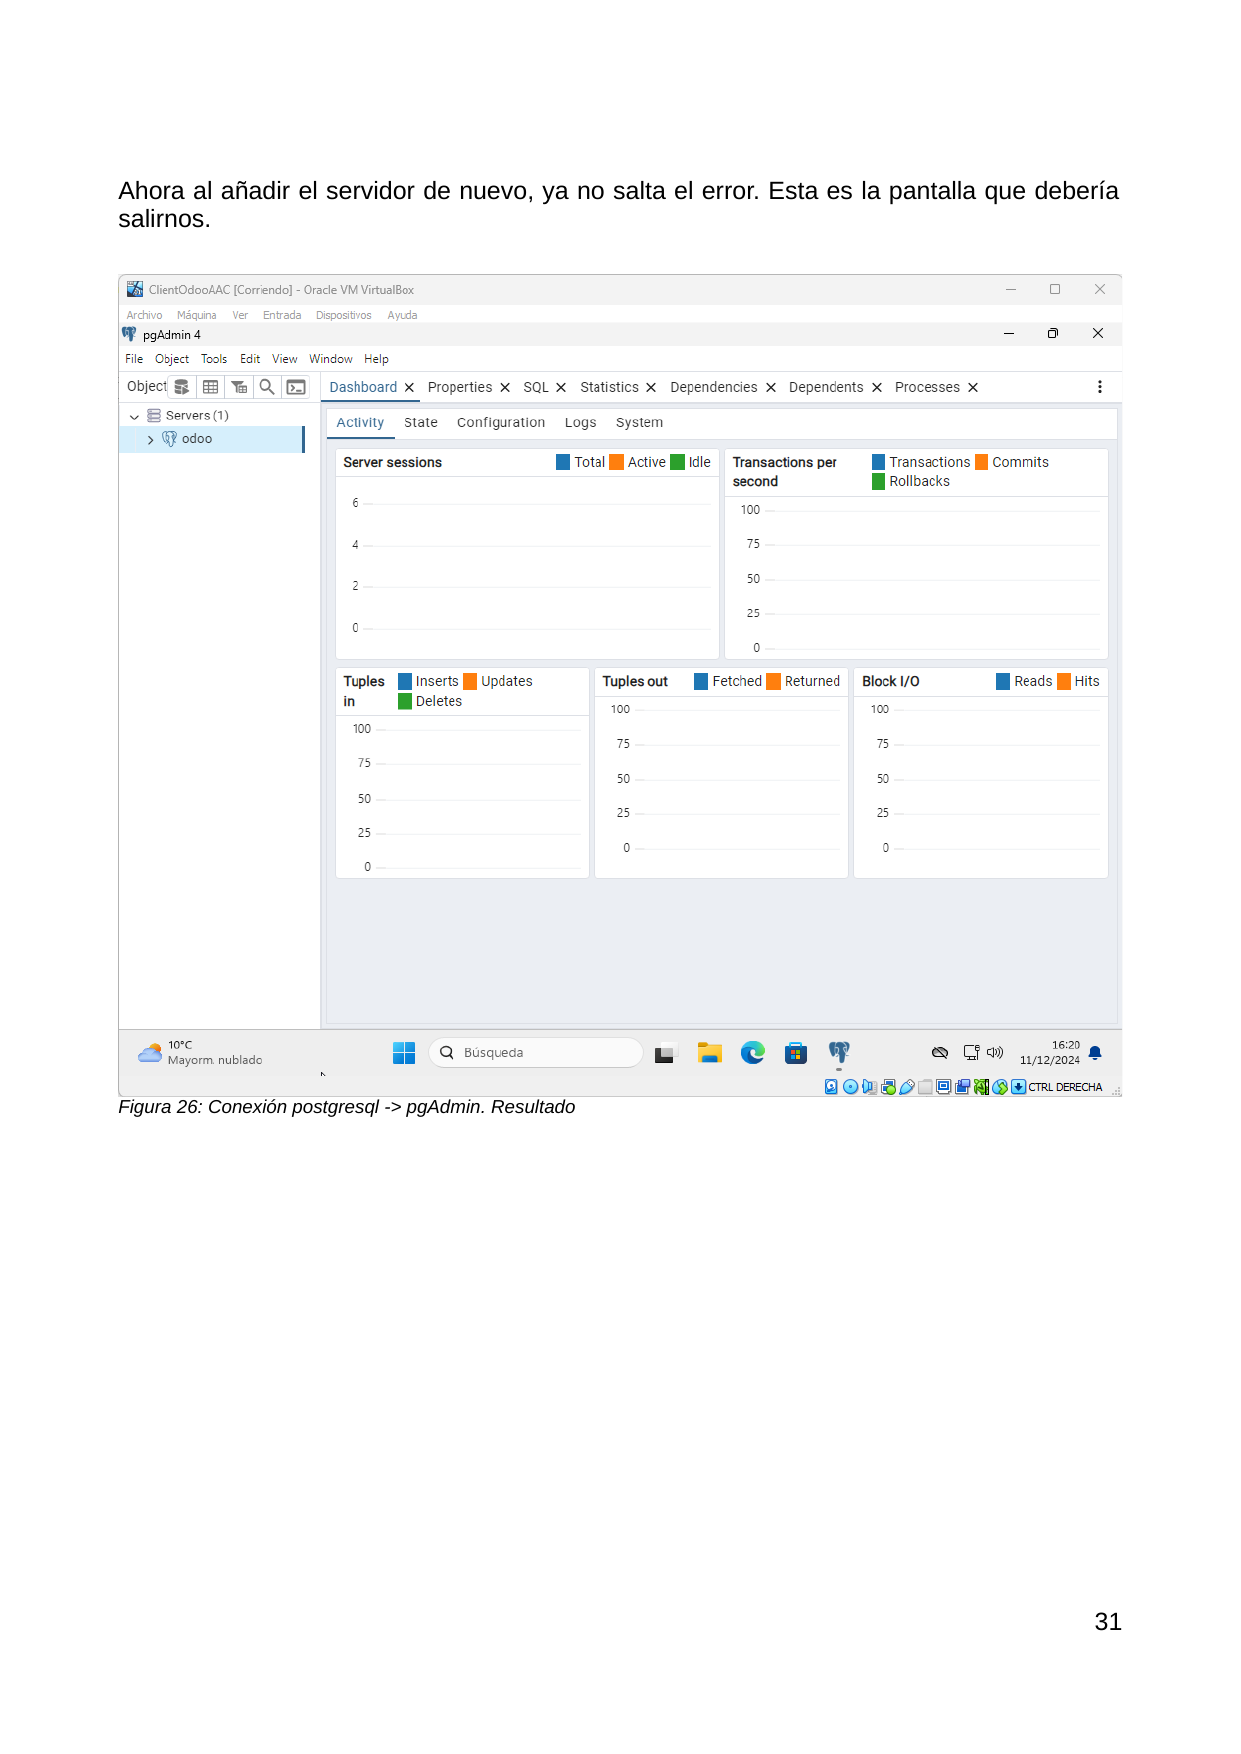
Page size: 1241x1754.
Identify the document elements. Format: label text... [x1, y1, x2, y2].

text Ahora al añadir el servidor de nuevo, ya no salta el error. Esta es la pantalla que debería salirnos. [118, 176, 1122, 233]
text Figura 26: Conexión postgresql -> pgAdmin. Resultado [118, 1097, 1122, 1118]
picture [118, 274, 1123, 1097]
